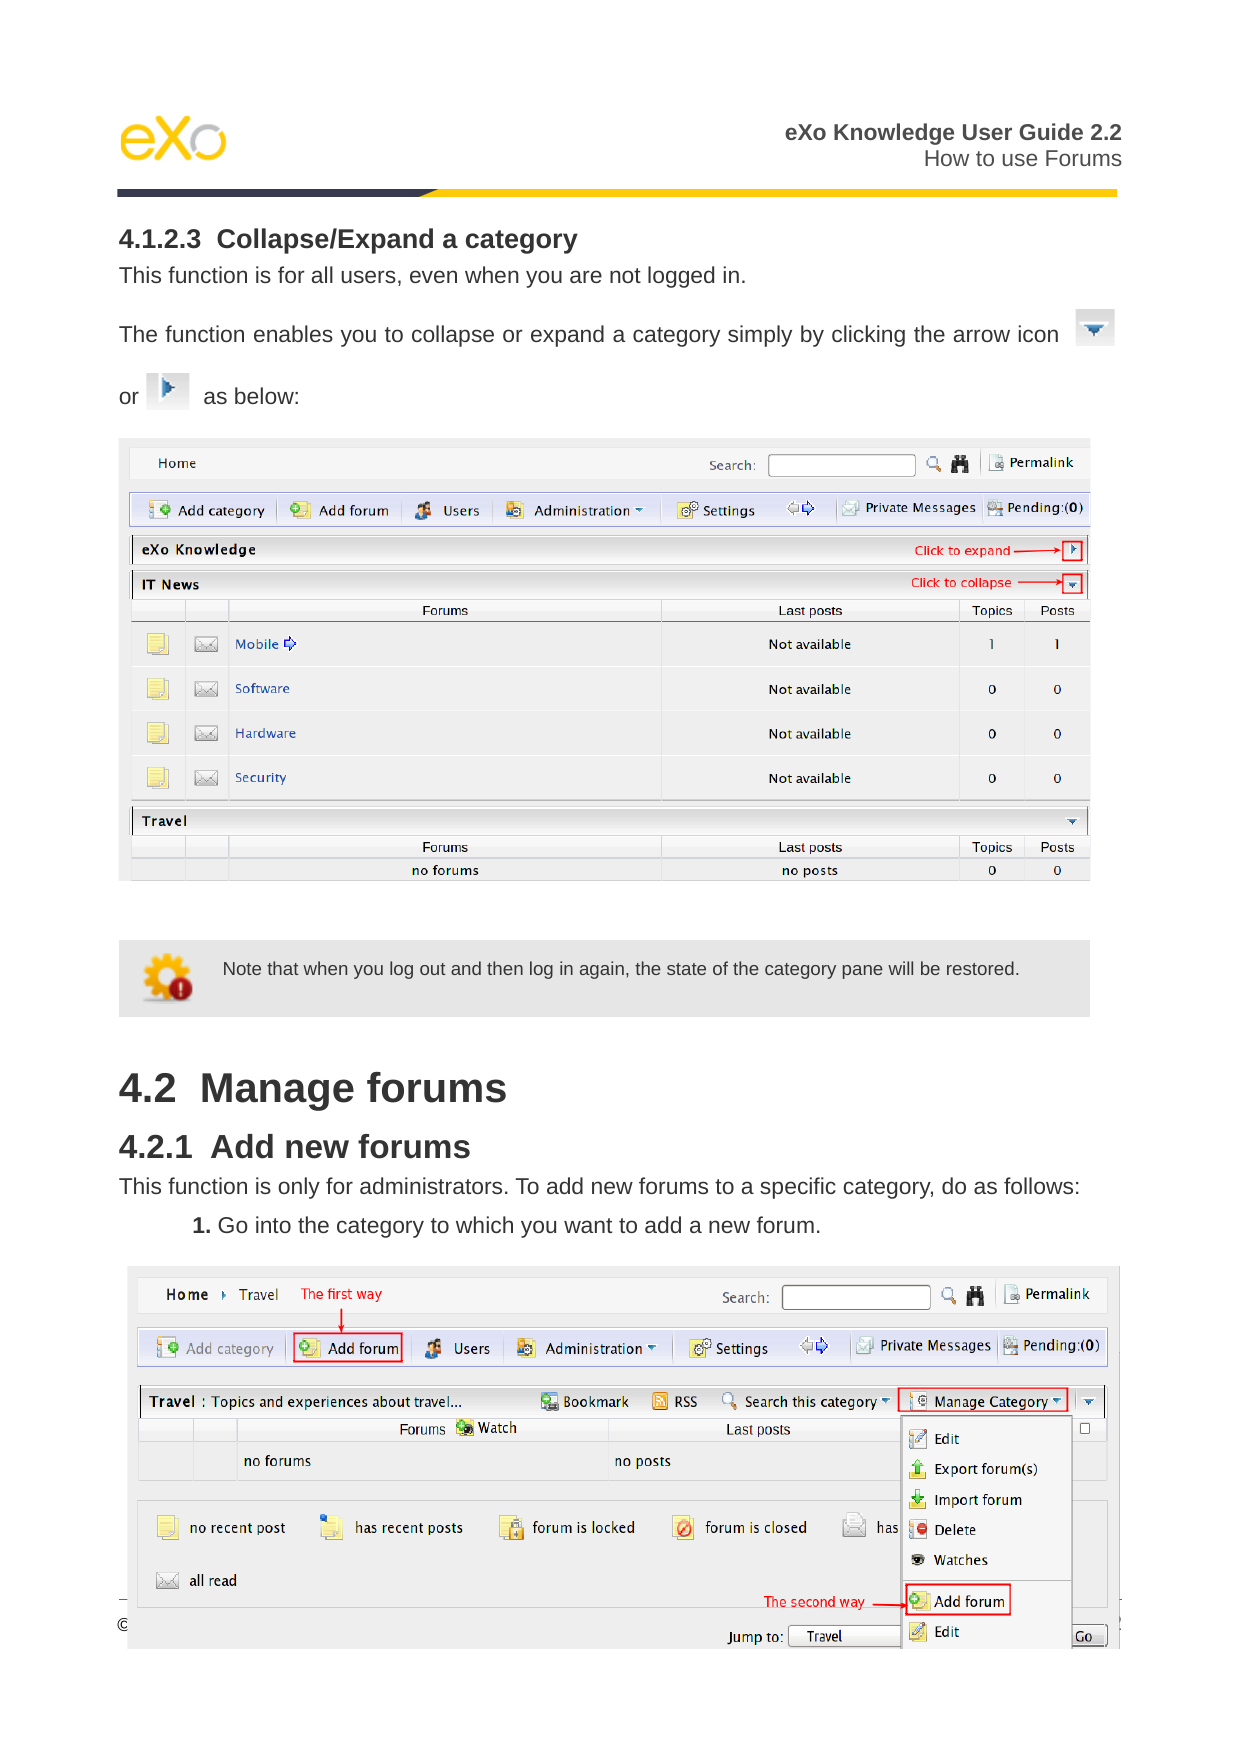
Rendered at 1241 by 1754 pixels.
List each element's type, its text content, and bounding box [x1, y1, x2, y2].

subtitle Manage forums [118, 1064, 1122, 1112]
picture [117, 189, 1118, 197]
subtitle Collapse/Expand a category [118, 223, 1122, 255]
text This function is only for administrators. To add new forums to a specific category, do as follows: [118, 1173, 1122, 1199]
picture [127, 1266, 1120, 1649]
table_header Note that when you log out and then log in again, the state of the category pane will be restored. [217, 940, 1090, 1017]
picture [142, 953, 193, 1004]
subtitle Add new forums [118, 1127, 1122, 1165]
picture [120, 115, 227, 161]
text This function is for all users, even when you are not logged in. [118, 262, 1122, 289]
picture [146, 373, 190, 410]
table_header [119, 940, 217, 1017]
list 1. Go into the category to which you want to add a new forum. [154, 1212, 1122, 1238]
text The function enables you to collapse or expand a category simply by clicking the arrow icon or as below: [118, 302, 1122, 417]
picture [118, 438, 1091, 881]
picture [1075, 309, 1115, 346]
